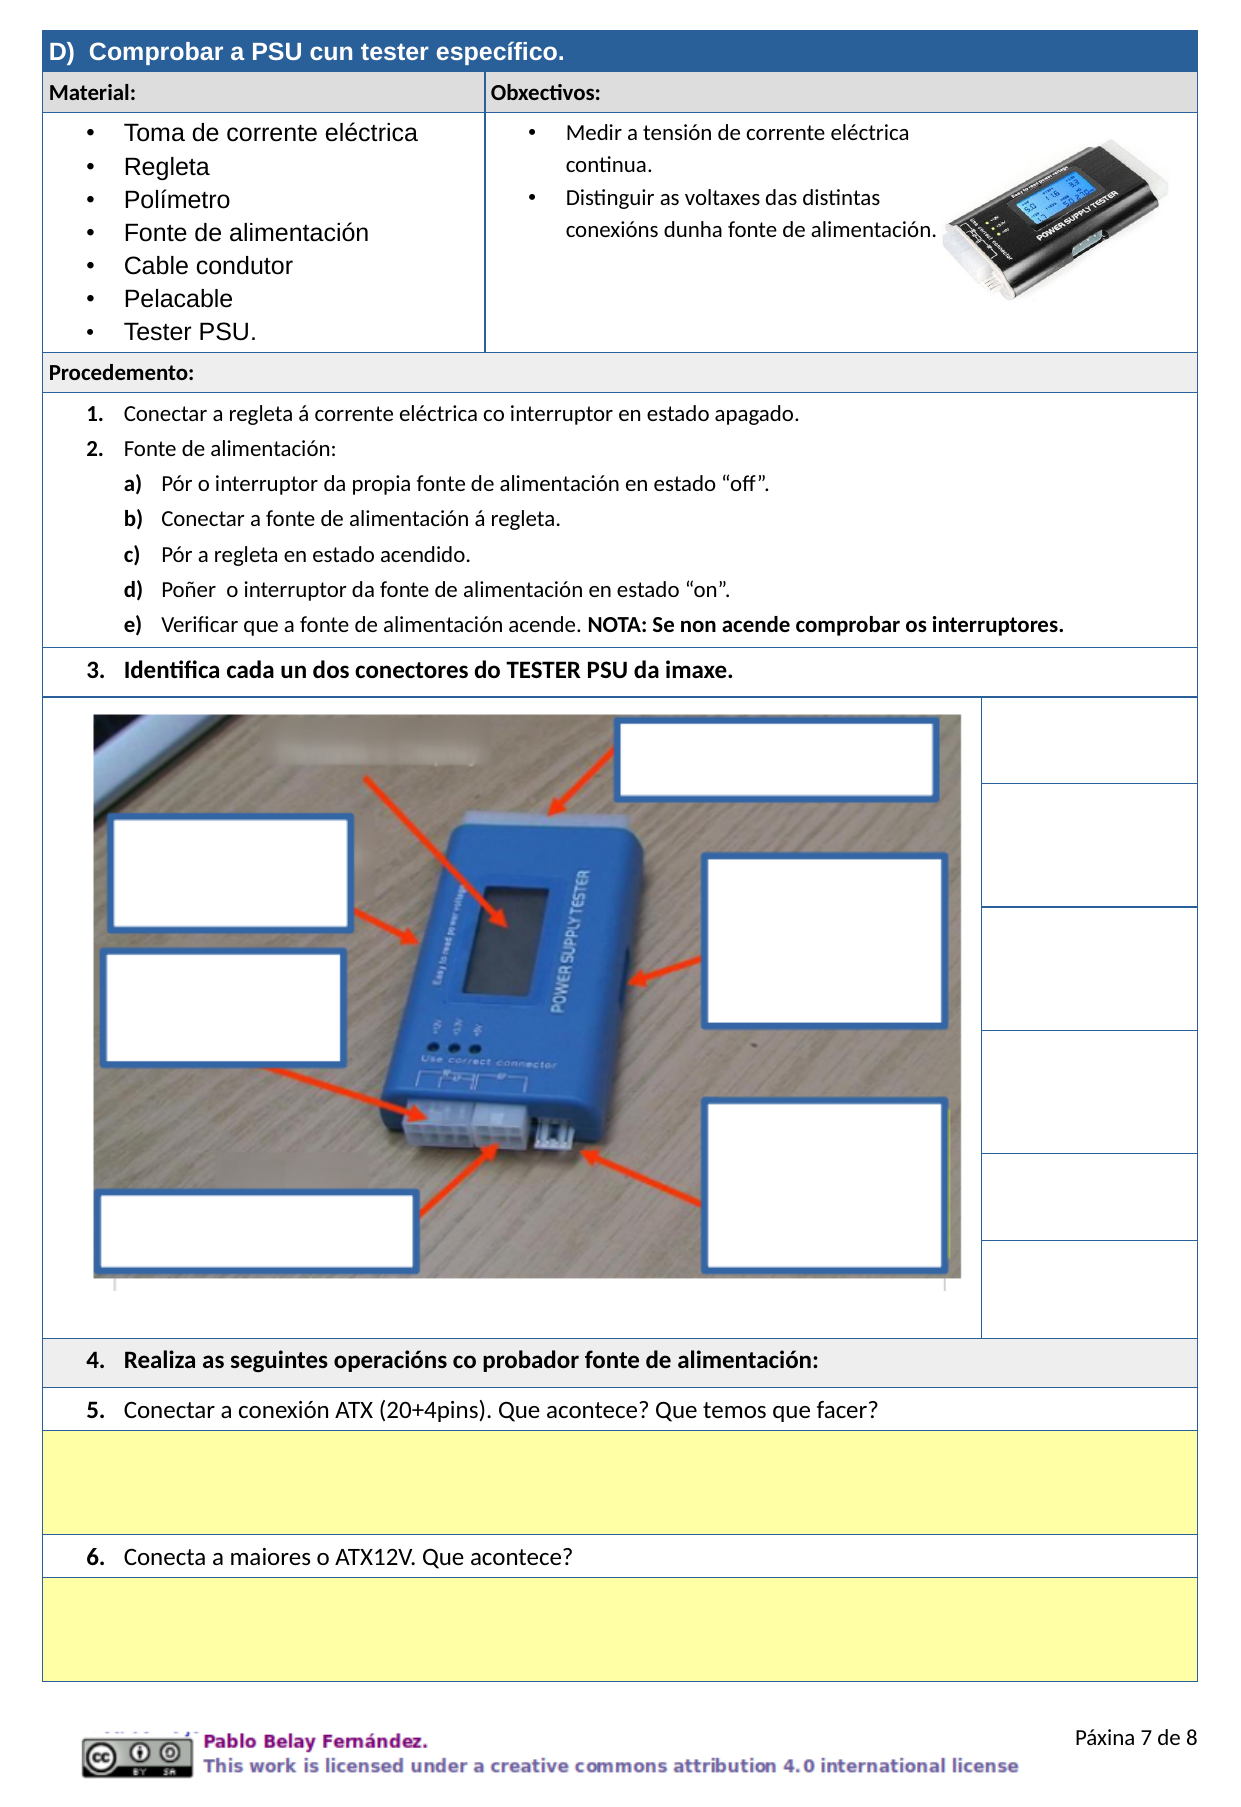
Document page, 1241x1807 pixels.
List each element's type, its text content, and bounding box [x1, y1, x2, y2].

table_cell Procedemento: [43, 353, 1197, 392]
table_cell [43, 1578, 1197, 1681]
picture [939, 133, 1171, 302]
table_cell [43, 698, 981, 1338]
table_cell [43, 1431, 1197, 1534]
picture [65, 1722, 1035, 1787]
table_cell Conectar a conexión ATX (20+4pins). Que acontece? Que temos que facer? [43, 1388, 1197, 1430]
table_cell [982, 784, 1197, 906]
table_cell [982, 1154, 1197, 1240]
table_cell Conectar a regleta á corrente eléctrica co interruptor en estado apagado. Fonte de alimentación: Pór o interruptor da propia fonte de alimentación en estado “off”. Conectar a fonte de alimentación á regleta. Pór a regleta en estado acendido. Poñer o interruptor da fonte de alimentación en estado “on”. Verificar que a fonte de alimentación acende. NOTA: Se non acende comprobar os interruptores. [43, 393, 1197, 647]
table_cell Material: [43, 72, 484, 112]
table_cell Identifica cada un dos conectores do TESTER PSU da imaxe. [43, 648, 1197, 696]
table_cell Obxectivos: [486, 72, 1197, 112]
table_cell [982, 1031, 1197, 1153]
table_cell [982, 698, 1197, 783]
table_cell Medir a tensión de corrente eléctrica continua. Distinguir as voltaxes das distintas conexións dunha fonte de alimentación. [486, 113, 1197, 352]
table_cell [982, 1241, 1197, 1338]
table_cell [982, 908, 1197, 1030]
table_cell Toma de corrente eléctrica Regleta Polímetro Fonte de alimentación Cable condutor Pelacable Tester PSU. [43, 113, 484, 352]
table_cell Realiza as seguintes operacións co probador fonte de alimentación: [43, 1339, 1197, 1387]
table_header D) Comprobar a PSU cun tester específico. [43, 31, 1197, 71]
picture [83, 704, 969, 1291]
table_cell Conecta a maiores o ATX12V. Que acontece? [43, 1535, 1197, 1577]
